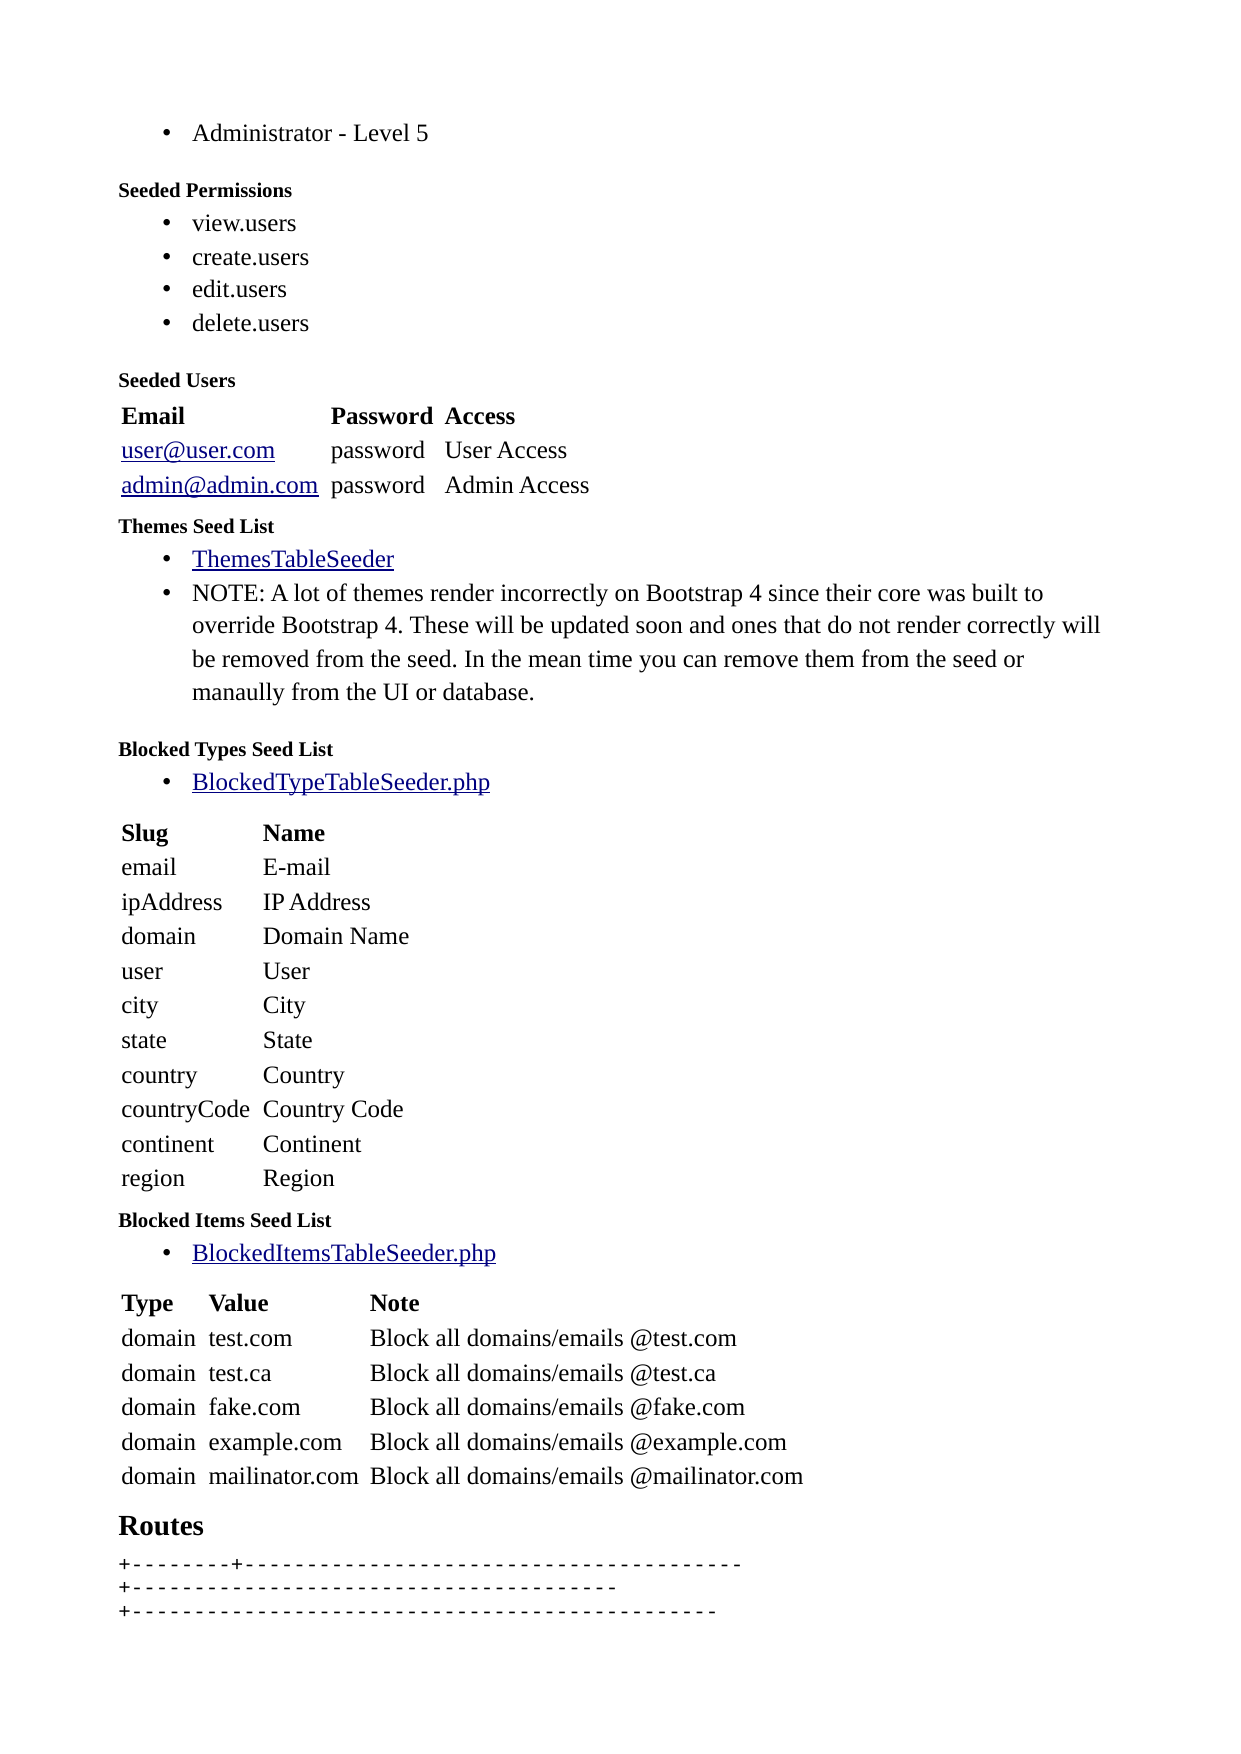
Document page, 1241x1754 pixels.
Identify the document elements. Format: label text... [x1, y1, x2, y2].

table_cell IP Address [260, 884, 422, 918]
table_cell Block all domains/emails @test.ca [367, 1355, 814, 1389]
table_cell admin@admin.com [118, 467, 328, 502]
list BlockedItemsTableSeeder.php [162, 1238, 1122, 1267]
table_cell email [118, 849, 260, 884]
list Administrator - Level 5 [162, 118, 1122, 147]
table_cell User [260, 953, 422, 988]
list NOTE: A lot of themes render incorrectly on Bootstrap 4 since their core was built to override Bootstrap 4. These will be updated soon and ones that do not render correctly will be removed from the seed. In the mean time you can remove them from the seed or manaully from the UI or database. [162, 578, 1122, 705]
table_cell domain [118, 1320, 205, 1355]
table_cell domain [118, 1459, 205, 1493]
table_cell domain [118, 919, 260, 953]
subtitle Routes [118, 1508, 1122, 1541]
table_header Password [328, 398, 441, 433]
subtitle Themes Seed List [118, 514, 1122, 538]
table_cell Country Code [260, 1091, 422, 1126]
table_cell countryCode [118, 1091, 260, 1126]
table_header Email [118, 398, 328, 433]
table_cell Admin Access [441, 467, 603, 502]
subtitle Blocked Items Seed List [118, 1208, 1122, 1232]
table_cell password [328, 467, 441, 502]
table_header Value [205, 1286, 367, 1320]
table_cell test.com [205, 1320, 367, 1355]
table_cell User Access [441, 433, 603, 467]
table_cell continent [118, 1126, 260, 1161]
table_cell domain [118, 1389, 205, 1424]
table_cell Block all domains/emails @example.com [367, 1424, 814, 1458]
table_cell example.com [205, 1424, 367, 1458]
table_cell test.ca [205, 1355, 367, 1389]
table_cell mailinator.com [205, 1459, 367, 1493]
table_cell Block all domains/emails @fake.com [367, 1389, 814, 1424]
table_header Note [367, 1286, 814, 1320]
list create.users [162, 242, 1122, 270]
table_cell Block all domains/emails @mailinator.com [367, 1459, 814, 1493]
table_cell Country [260, 1057, 422, 1091]
table_header Type [118, 1286, 205, 1320]
table_cell Block all domains/emails @test.com [367, 1320, 814, 1355]
table_cell fake.com [205, 1389, 367, 1424]
subtitle Seeded Permissions [118, 178, 1122, 202]
table_cell domain [118, 1355, 205, 1389]
table_header Access [441, 398, 603, 433]
list view.users [162, 208, 1122, 237]
table_cell user@user.com [118, 433, 328, 467]
table_cell Region [260, 1161, 422, 1195]
table_cell user [118, 953, 260, 988]
list BlockedTypeTableSeeder.php [162, 767, 1122, 796]
table_cell password [328, 433, 441, 467]
table_header Slug [118, 815, 260, 849]
table_cell ipAddress [118, 884, 260, 918]
table_cell city [118, 988, 260, 1022]
subtitle Blocked Types Seed List [118, 737, 1122, 761]
table_cell E-mail [260, 849, 422, 884]
text +--------+----------------------------------------+---------------------------------------+----------------------------------------------- [118, 1554, 1122, 1624]
table_cell region [118, 1161, 260, 1195]
table_cell domain [118, 1424, 205, 1458]
table_cell Continent [260, 1126, 422, 1161]
table_cell Domain Name [260, 919, 422, 953]
subtitle Seeded Users [118, 368, 1122, 392]
table_cell State [260, 1022, 422, 1057]
table_header Name [260, 815, 422, 849]
table_cell country [118, 1057, 260, 1091]
list edit.users [162, 274, 1122, 303]
table_cell state [118, 1022, 260, 1057]
table_cell City [260, 988, 422, 1022]
list ThemesTableSeeder [162, 544, 1122, 573]
list delete.users [162, 308, 1122, 336]
